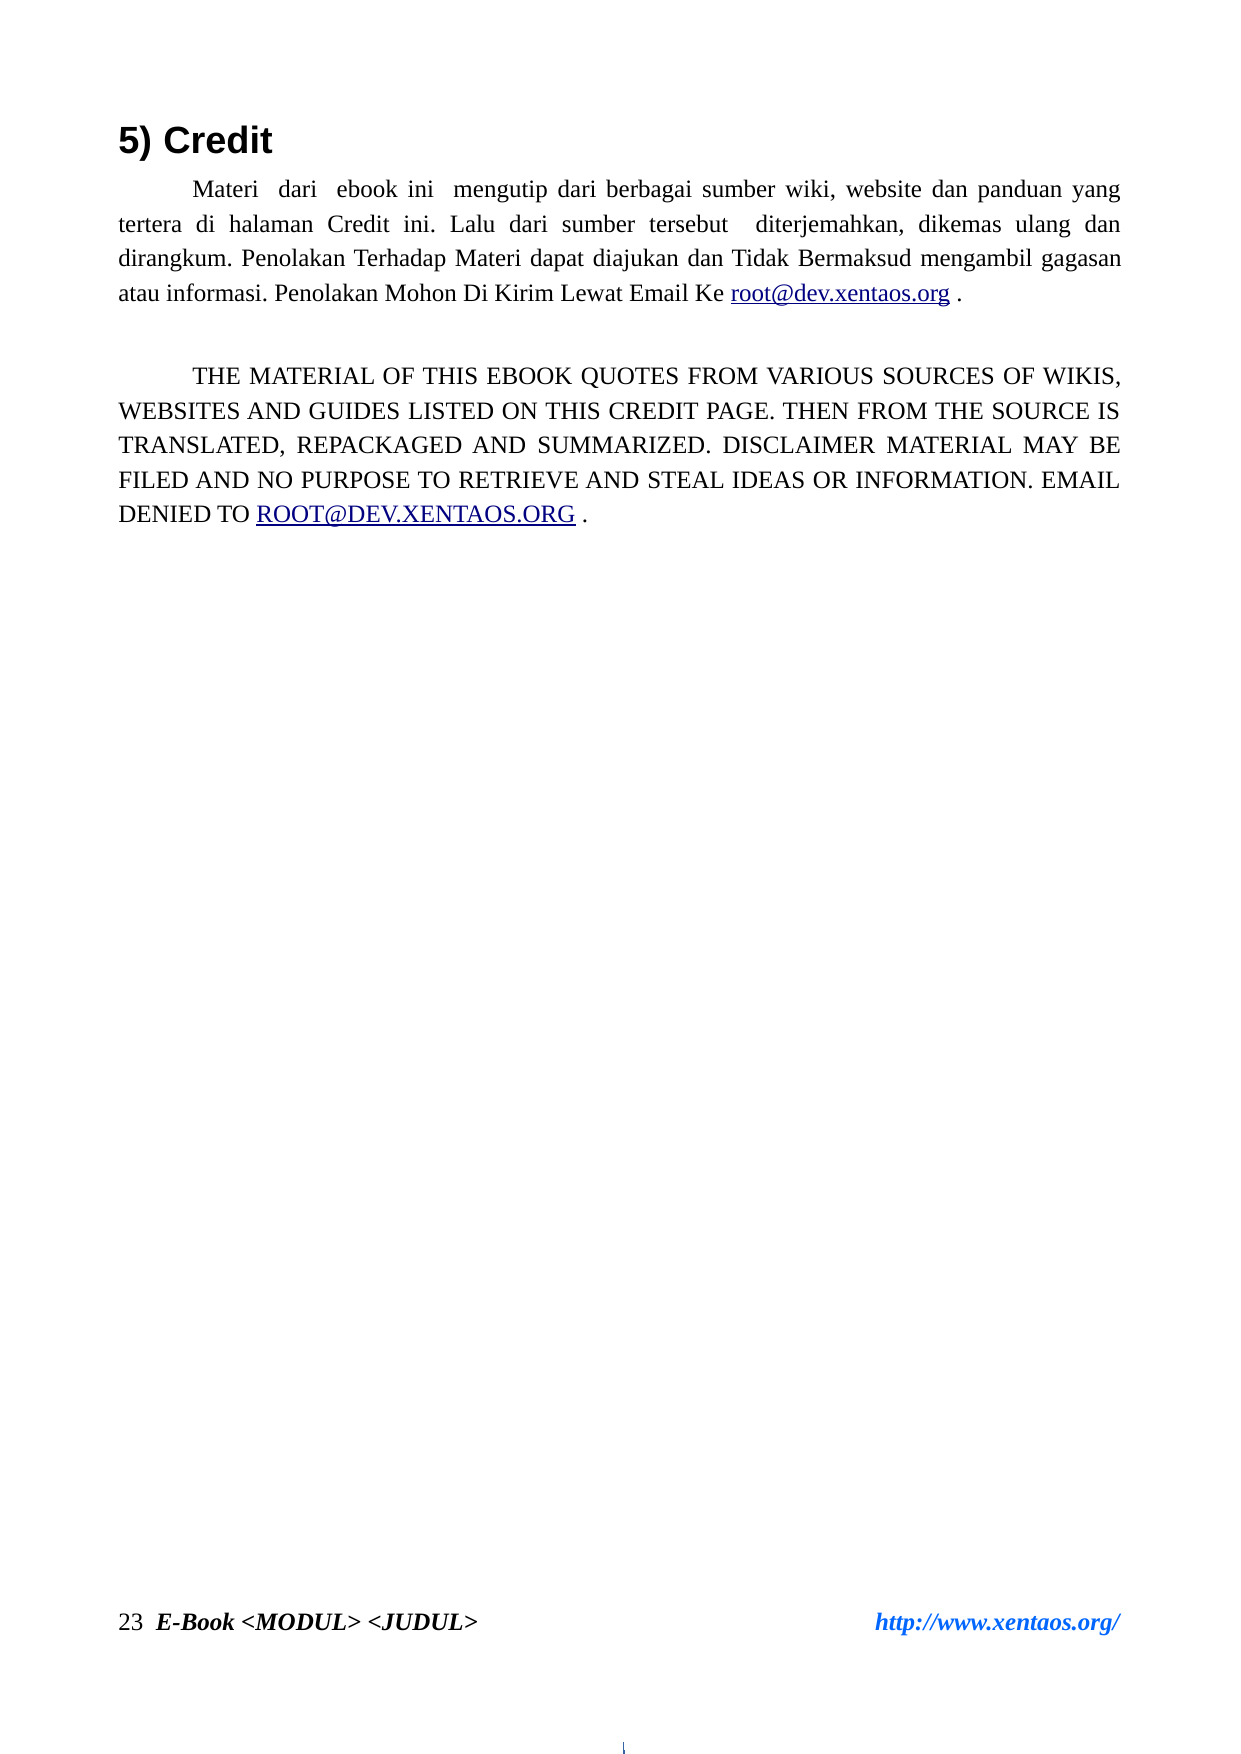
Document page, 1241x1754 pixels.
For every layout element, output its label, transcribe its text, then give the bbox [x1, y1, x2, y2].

text Materi dari ebook ini mengutip dari berbagai sumber wiki, website dan panduan yang tertera di halaman Credit ini. Lalu dari sumber tersebut diterjemahkan, dikemas ulang dan dirangkum. Penolakan Terhadap Materi dapat diajukan dan Tidak Bermaksud mengambil gagasan atau informasi. Penolakan Mohon Di Kirim Lewat Email Ke root@dev.xentaos.org . [118, 174, 1122, 306]
subtitle Credit [118, 118, 1122, 162]
text THE MATERIAL OF THIS EBOOK QUOTES FROM VARIOUS SOURCES OF WIKIS, WEBSITES AND GUIDES LISTED ON THIS CREDIT PAGE. THEN FROM THE SOURCE IS TRANSLATED, REPACKAGED AND SUMMARIZED. DISCLAIMER MATERIAL MAY BE FILED AND NO PURPOSE TO RETRIEVE AND STEAL IDEAS OR INFORMATION. EMAIL DENIED TO ROOT@DEV.XENTAOS.ORG . [118, 327, 1122, 528]
